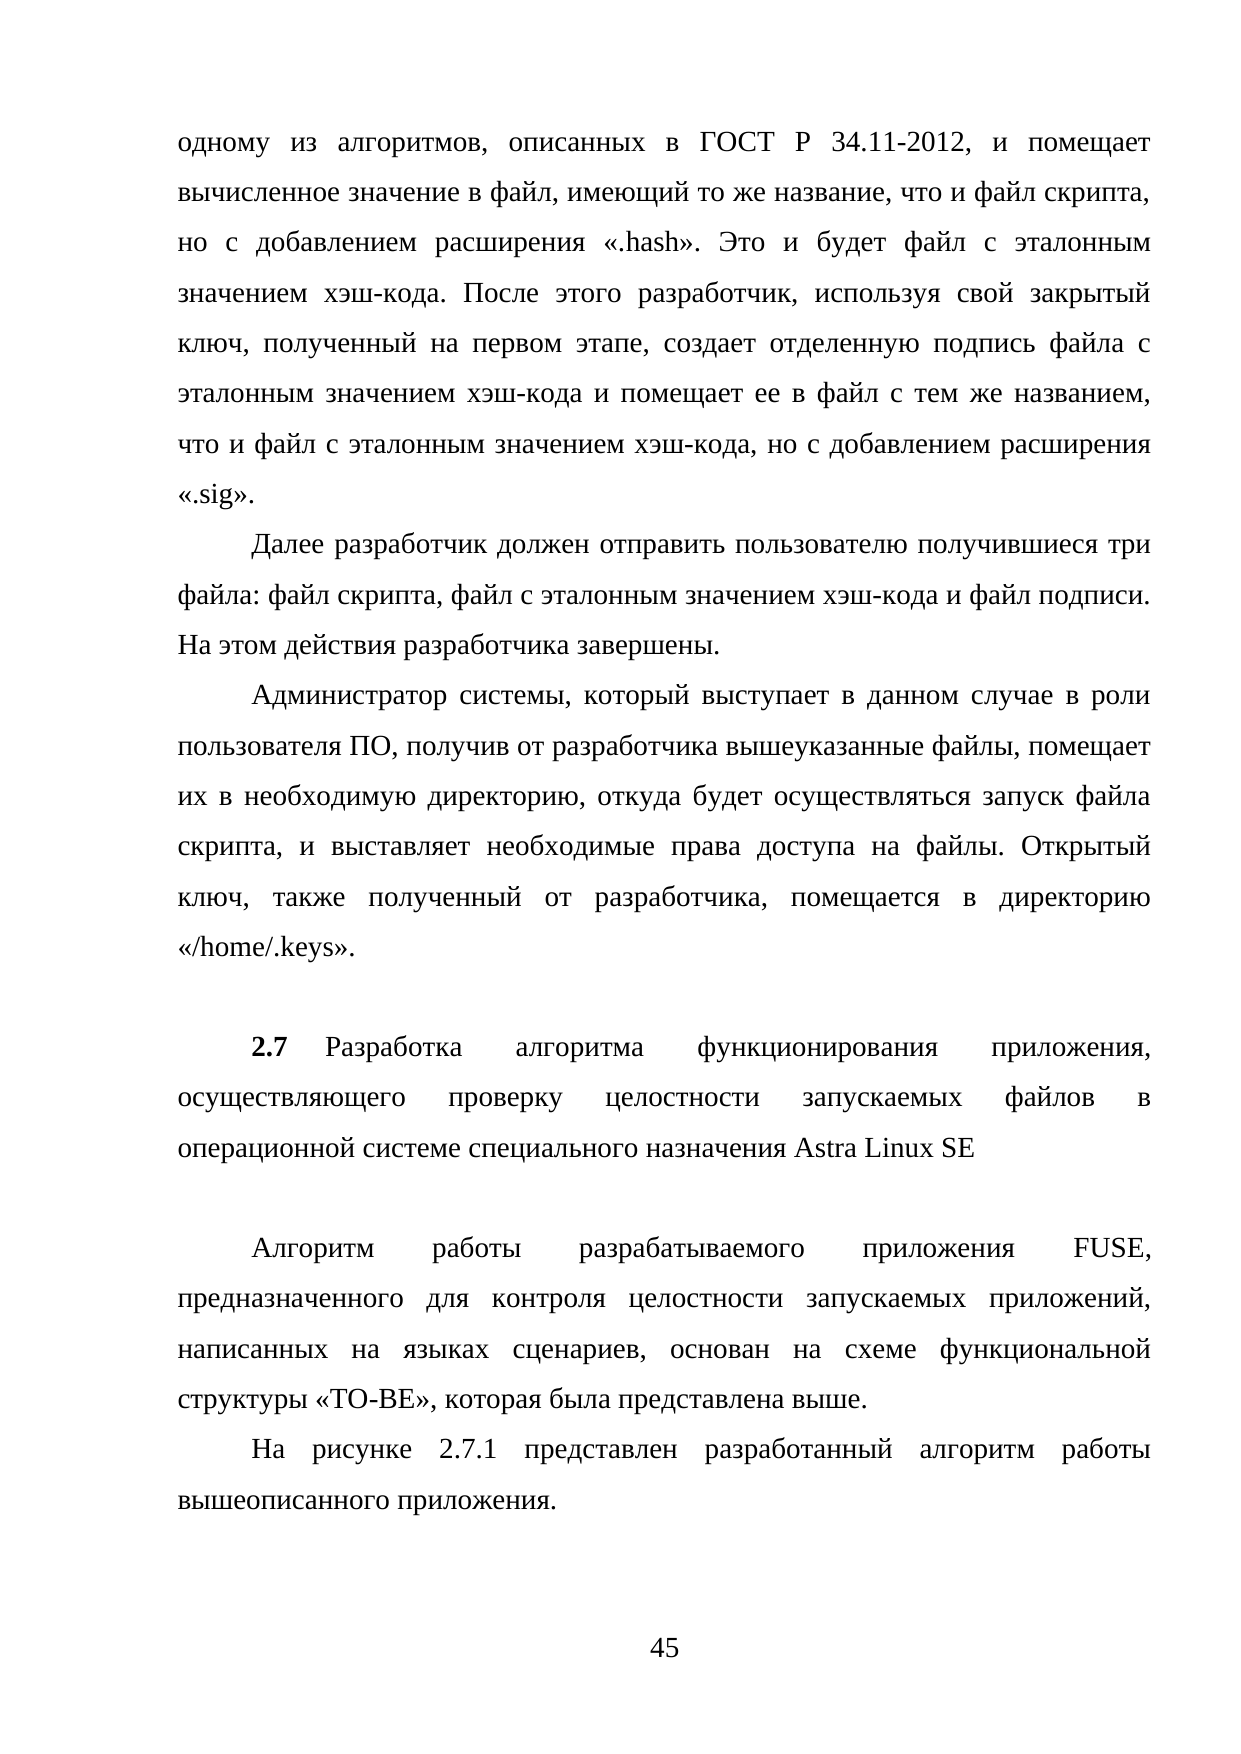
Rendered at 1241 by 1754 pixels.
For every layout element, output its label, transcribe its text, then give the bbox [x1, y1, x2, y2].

text Алгоритм работы разрабатываемого приложения FUSE, предназначенного для контроля целостности запускаемых приложений, написанных на языках сценариев, основан на схеме функциональной структуры «TO-BE», которая была представлена выше. [177, 1230, 1152, 1415]
text На рисунке 2.7.1 представлен разработанный алгоритм работы вышеописанного приложения. [177, 1431, 1152, 1515]
list Разработка алгоритма функционирования приложения, осуществляющего проверку целостности запускаемых файлов в операционной системе специального назначения Astra Linux SЕ [177, 1029, 1152, 1163]
text Администратор системы, который выступает в данном случае в роли пользователя ПО, получив от разработчика вышеуказанные файлы, помещает их в необходимую директорию, откуда будет осуществляться запуск файла скрипта, и выставляет необходимые права доступа на файлы. Открытый ключ, также полученный от разработчика, помещается в директорию «/home/.keys». [177, 677, 1152, 962]
text Далее разработчик должен отправить пользователю получившиеся три файла: файл скрипта, файл с эталонным значением хэш-кода и файл подписи. На этом действия разработчика завершены. [177, 526, 1152, 661]
text одному из алгоритмов, описанных в ГОСТ Р 34.11-2012, и помещает вычисленное значение в файл, имеющий то же название, что и файл скрипта, но с добавлением расширения «.hash». Это и будет файл с эталонным значением хэш-кода. После этого разработчик, используя свой закрытый ключ, полученный на первом этапе, создает отделенную подпись файла с эталонным значением хэш-кода и помещает ее в файл с тем же названием, что и файл с эталонным значением хэш-кода, но с добавлением расширения «.sig». [177, 124, 1152, 510]
